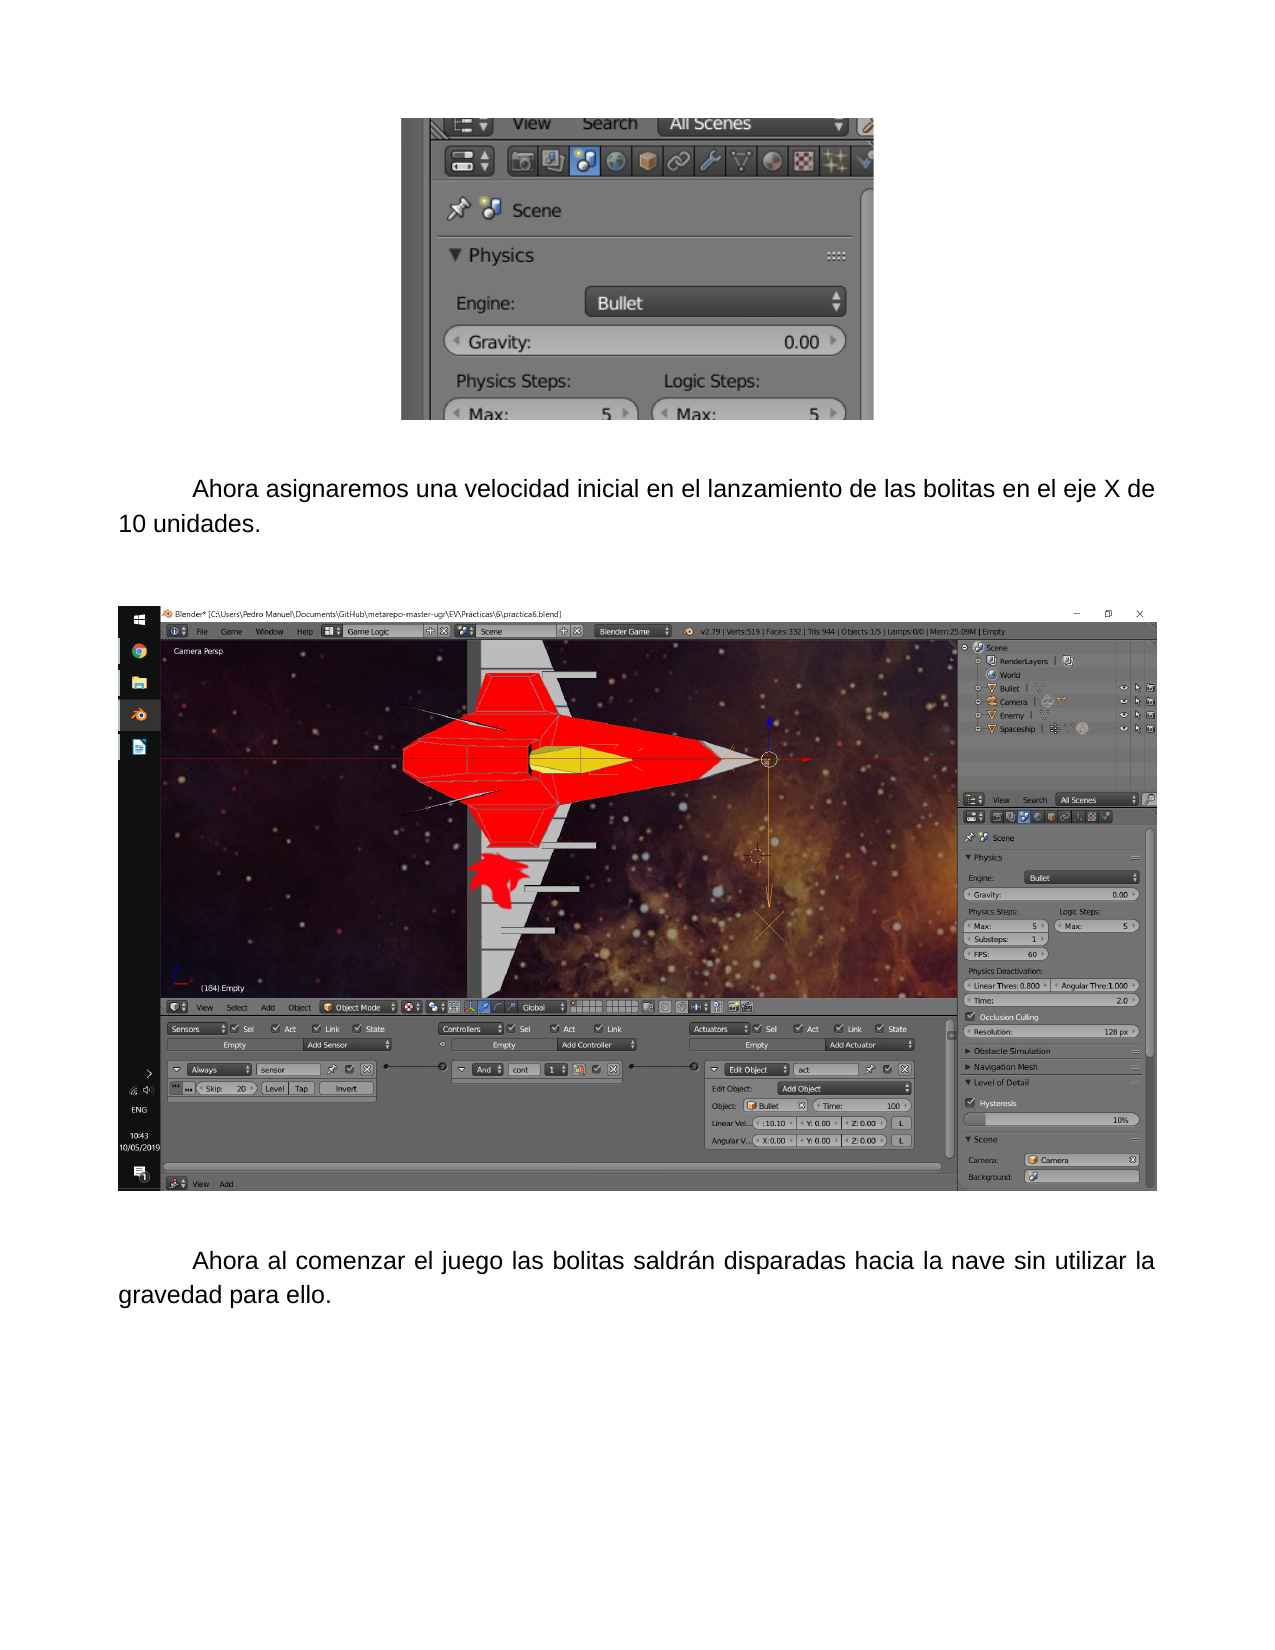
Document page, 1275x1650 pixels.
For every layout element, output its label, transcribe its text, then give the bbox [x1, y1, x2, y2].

picture [118, 606, 1157, 1191]
text Ahora al comenzar el juego las bolitas saldrán disparadas hacia la nave sin utilizar la gravedad para ello. [118, 1246, 1157, 1309]
text Ahora asignaremos una velocidad inicial en el lanzamiento de las bolitas en el eje X de 10 unidades. [118, 474, 1157, 537]
picture [401, 118, 874, 420]
